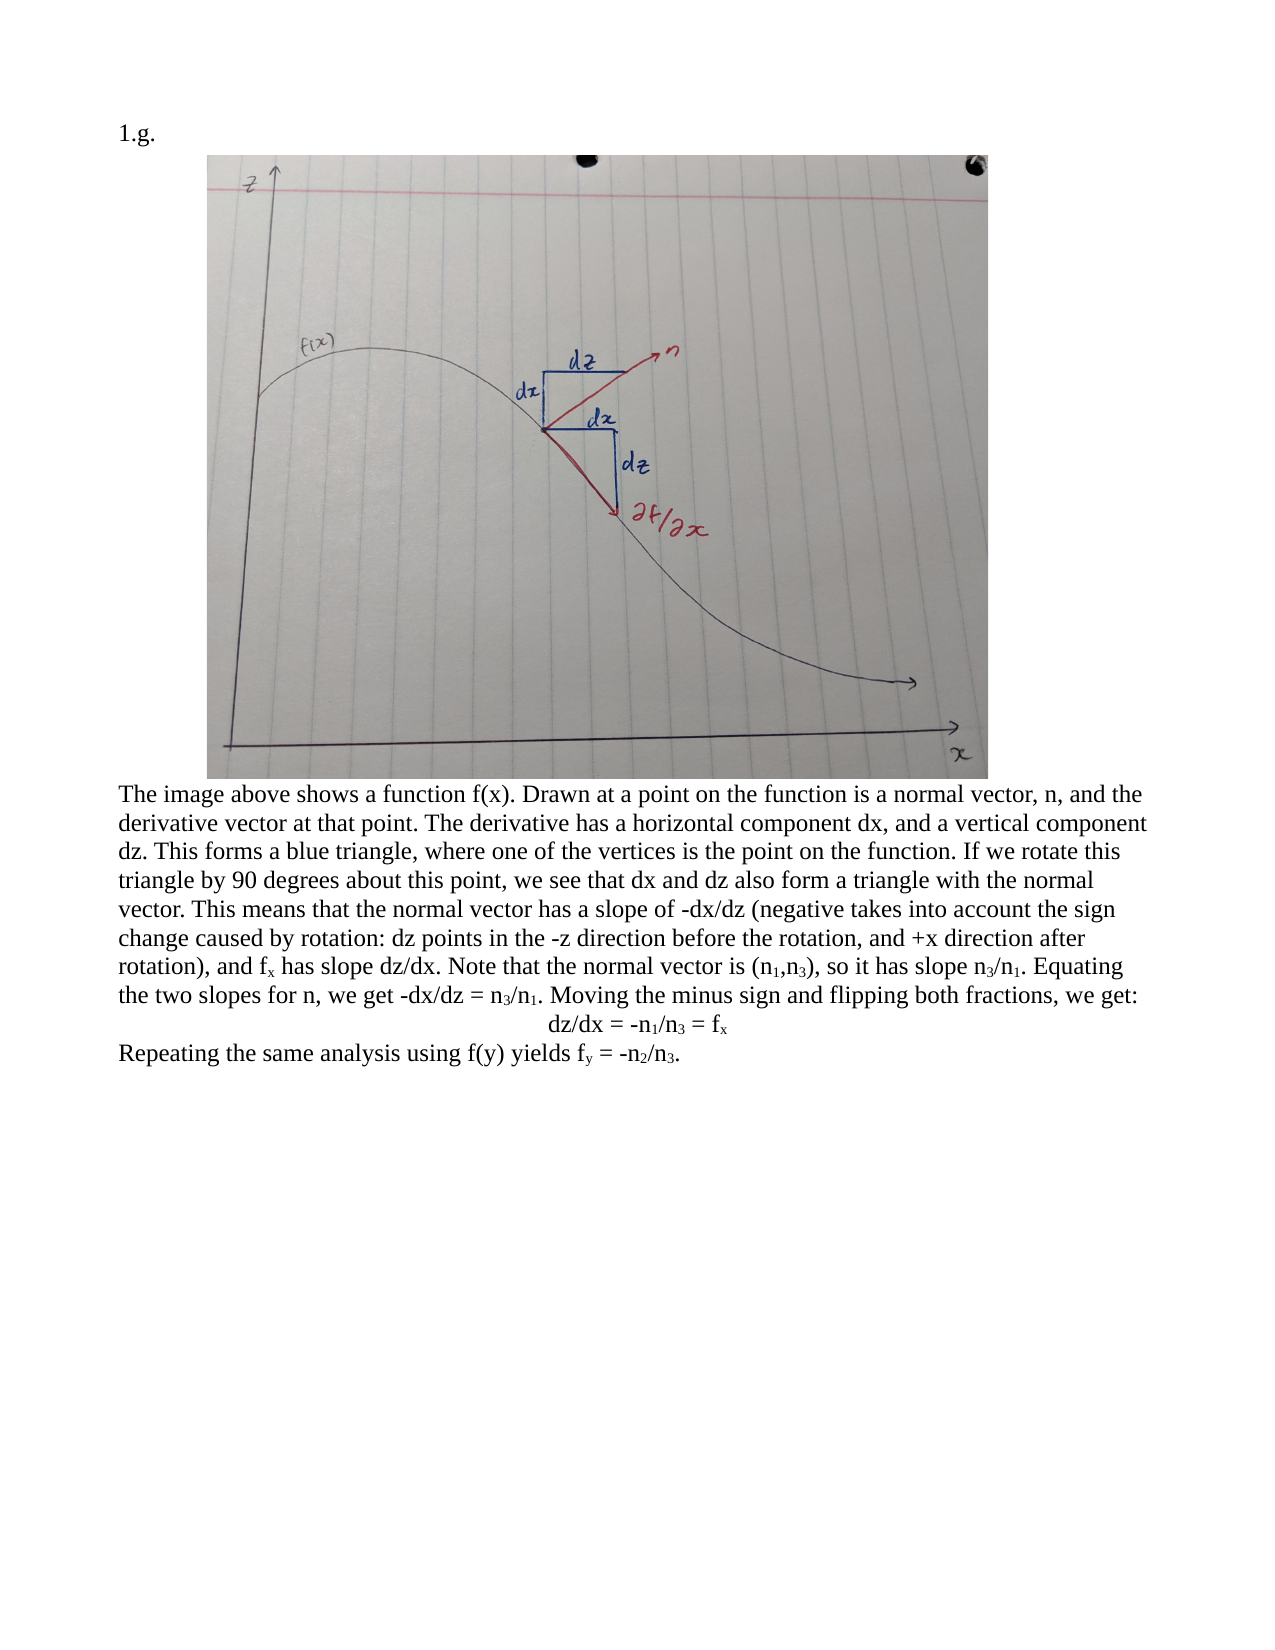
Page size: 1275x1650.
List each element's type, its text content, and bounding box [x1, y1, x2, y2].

text Repeating the same analysis using f(y) yields fy = -n2/n3. [118, 1038, 1157, 1066]
text dz/dx = -n1/n3 = fx [118, 1009, 1157, 1038]
text The image above shows a function f(x). Drawn at a point on the function is a normal vector, n, and the derivative vector at that point. The derivative has a horizontal component dx, and a vertical component dz. This forms a blue triangle, where one of the vertices is the point on the function. If we rotate this triangle by 90 degrees about this point, we see that dx and dz also form a triangle with the normal vector. This means that the normal vector has a slope of -dx/dz (negative takes into account the sign change caused by rotation: dz points in the -z direction before the rotation, and +x direction after rotation), and fx has slope dz/dx. Note that the normal vector is (n1,n3), so it has slope n3/n1. Equating the two slopes for n, we get -dx/dz = n3/n1. Moving the minus sign and flipping both fractions, we get: [118, 147, 1157, 1009]
text 1.g. [118, 118, 1157, 147]
picture [206, 155, 989, 779]
